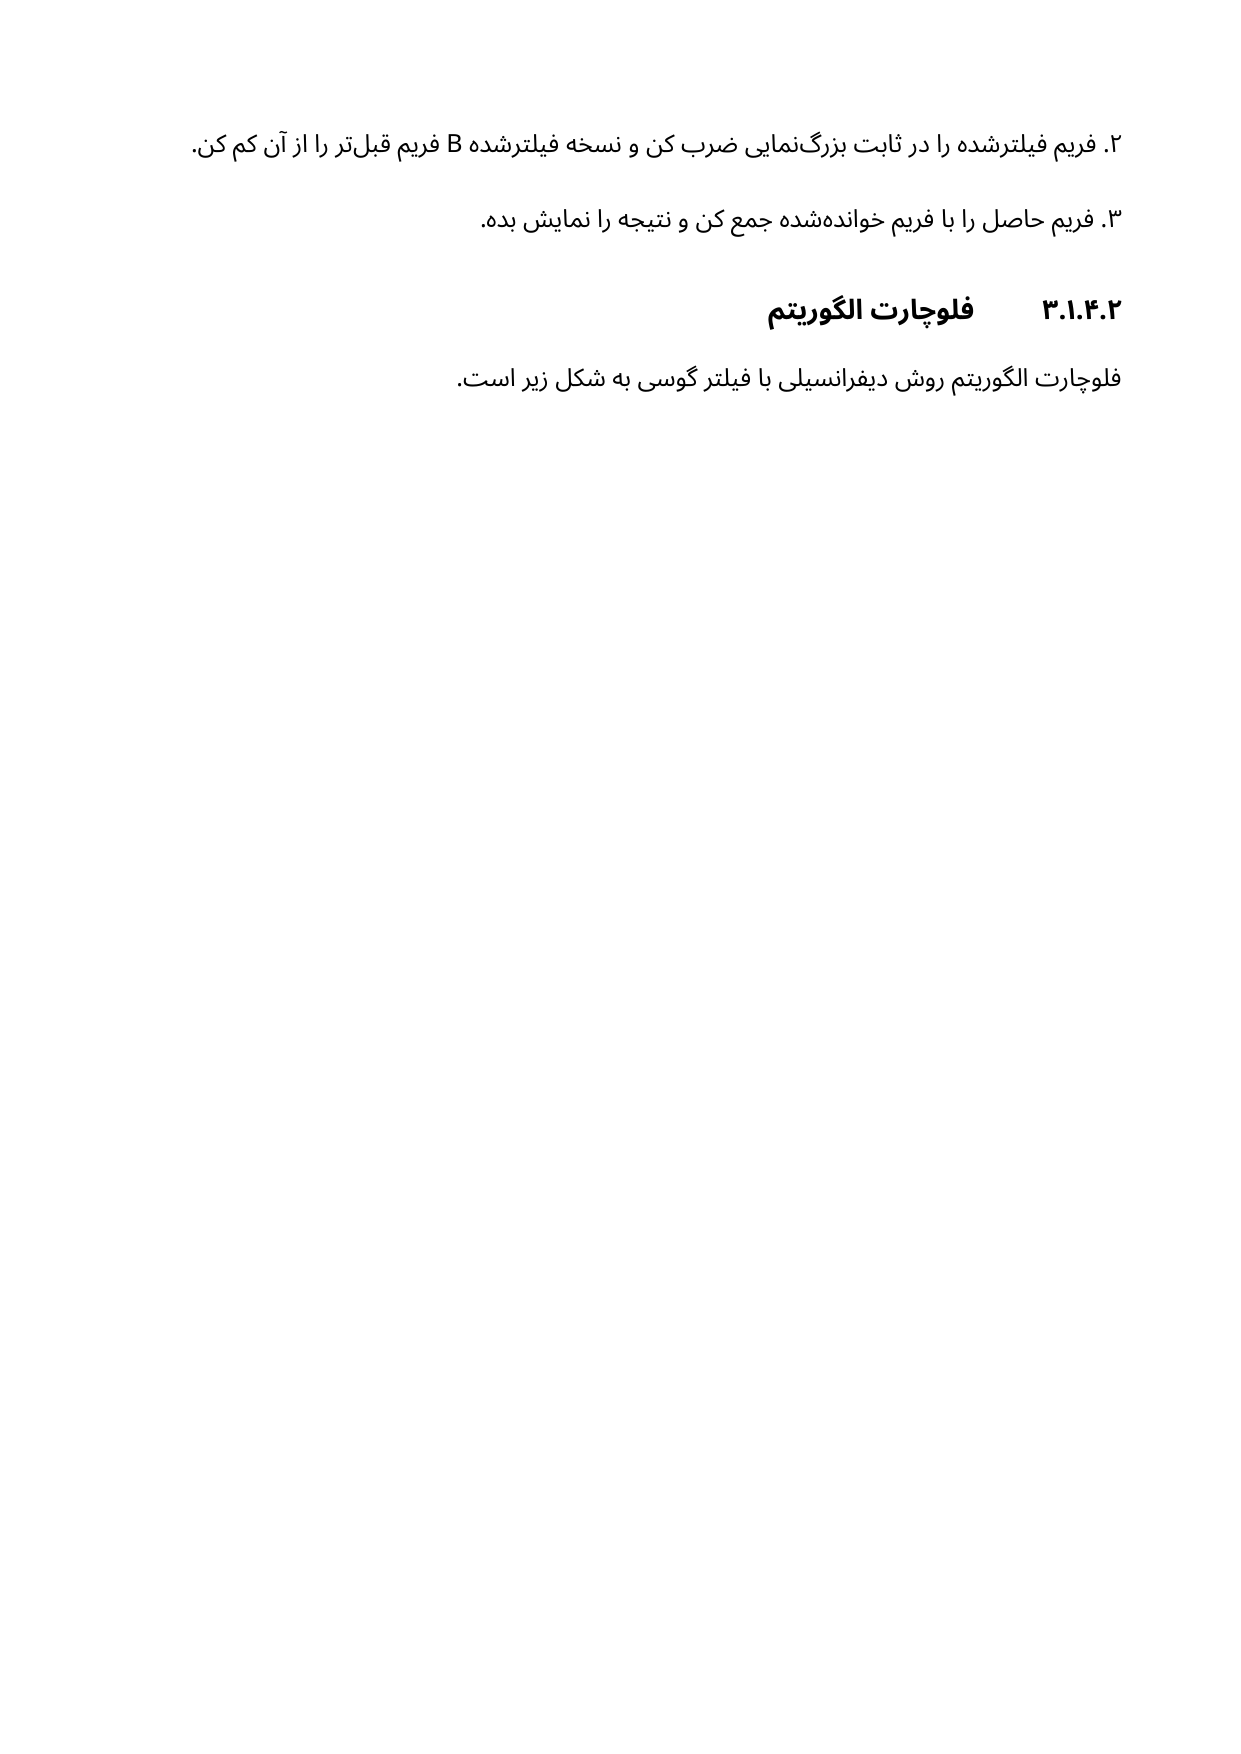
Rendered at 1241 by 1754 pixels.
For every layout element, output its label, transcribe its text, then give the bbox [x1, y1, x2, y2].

subtitle فلوچارت الگوریتم [118, 281, 1122, 340]
text فلوچارت الگوریتم روش دیفرانسیلی با فیلتر گوسی به شکل زیر است. [118, 352, 1122, 405]
text ۲. فریم فیلترشده را در ثابت بزرگ‌نمایی ضرب کن و نسخه فیلترشده B فریم قبل‌تر را از آن کم کن. [118, 118, 1122, 171]
text ۳. فریم حاصل را با فریم خوانده‌شده جمع کن و نتیجه را نمایش بده. [118, 193, 1122, 246]
